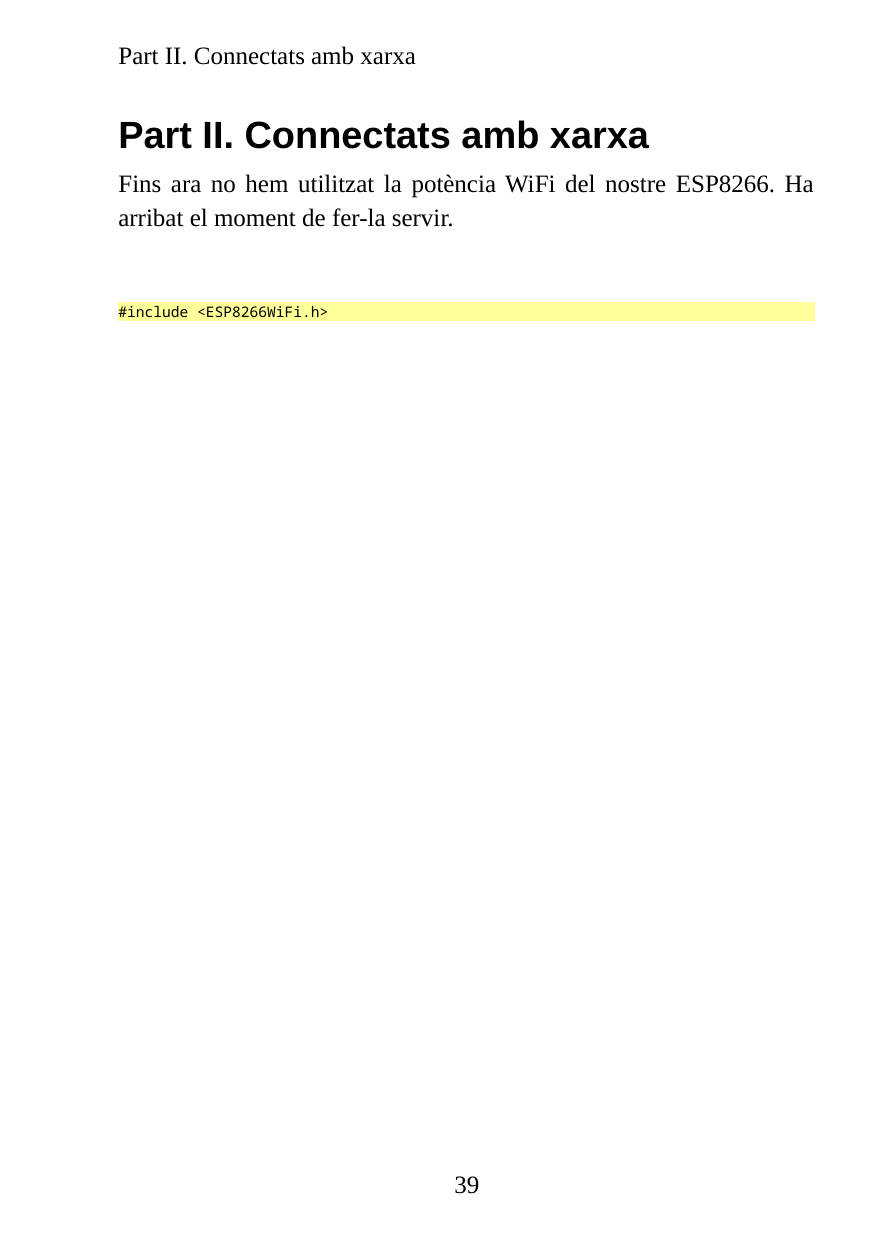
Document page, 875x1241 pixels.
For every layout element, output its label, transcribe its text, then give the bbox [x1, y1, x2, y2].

text #include <ESP8266WiFi.h> [118, 302, 815, 321]
subtitle Part II. Connectats amb xarxa [118, 113, 815, 156]
text Fins ara no hem utilitzat la potència WiFi del nostre ESP8266. Ha arribat el moment de fer-la servir. [118, 169, 815, 232]
